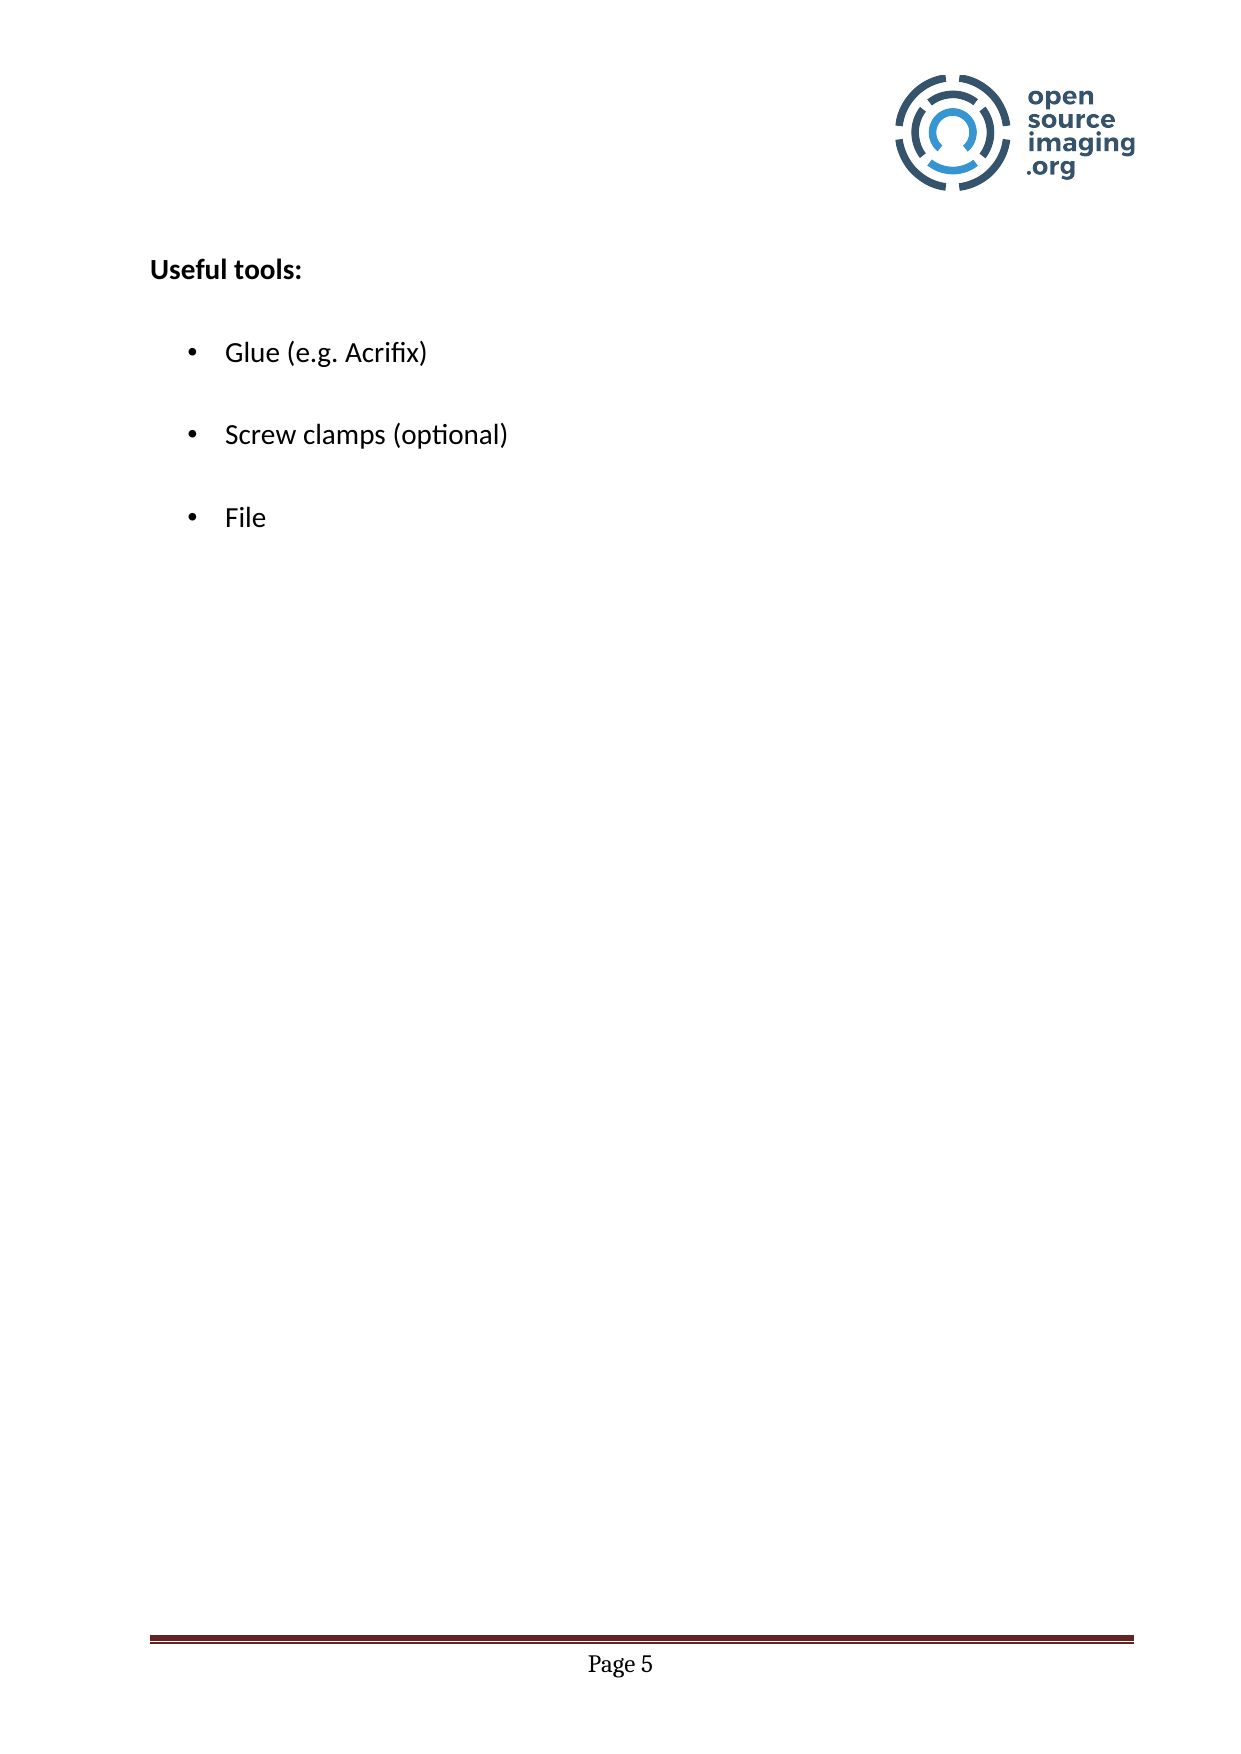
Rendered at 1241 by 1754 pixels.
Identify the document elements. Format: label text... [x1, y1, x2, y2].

list Screw clamps (optional) [187, 416, 1134, 452]
picture [895, 75, 1135, 191]
list Glue (e.g. Acrifix) [187, 334, 1134, 369]
text Useful tools: [150, 251, 1134, 287]
list File [187, 499, 1134, 534]
